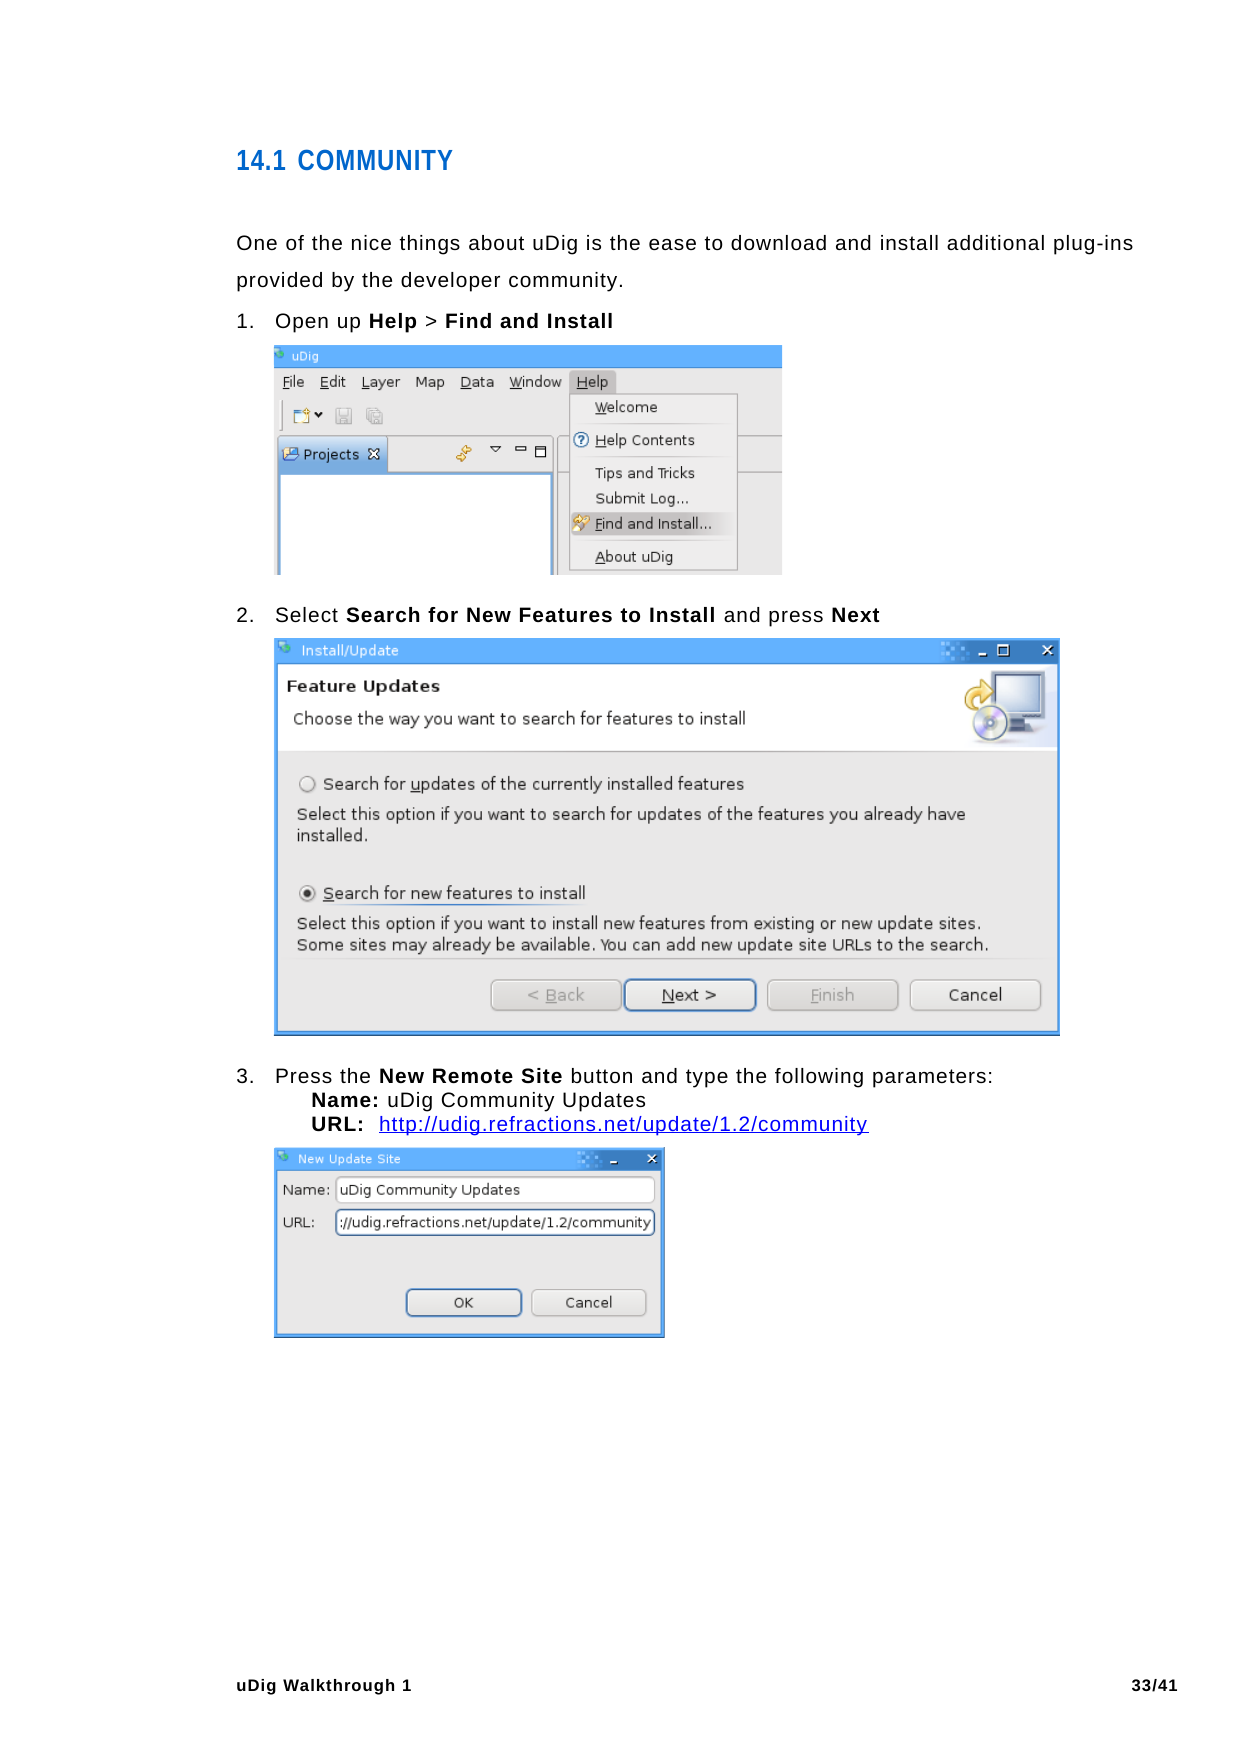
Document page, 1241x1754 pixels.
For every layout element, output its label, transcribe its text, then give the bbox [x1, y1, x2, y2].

picture [273, 1147, 665, 1338]
list Press the New Remote Site button and type the following parameters: Name: uDig Community Updates URL: http://udig.refractions.net/update/1.2/community [236, 1063, 1181, 1349]
text One of the nice things about uDig is the ease to download and install additional plug-ins provided by the developer community. [236, 217, 1181, 292]
picture [273, 345, 783, 575]
list Select Search for New Features to Install and press Next [236, 603, 1181, 1047]
list Open up Help > Find and Install [236, 309, 1181, 586]
picture [273, 638, 1060, 1036]
subtitle Community [236, 143, 1181, 177]
